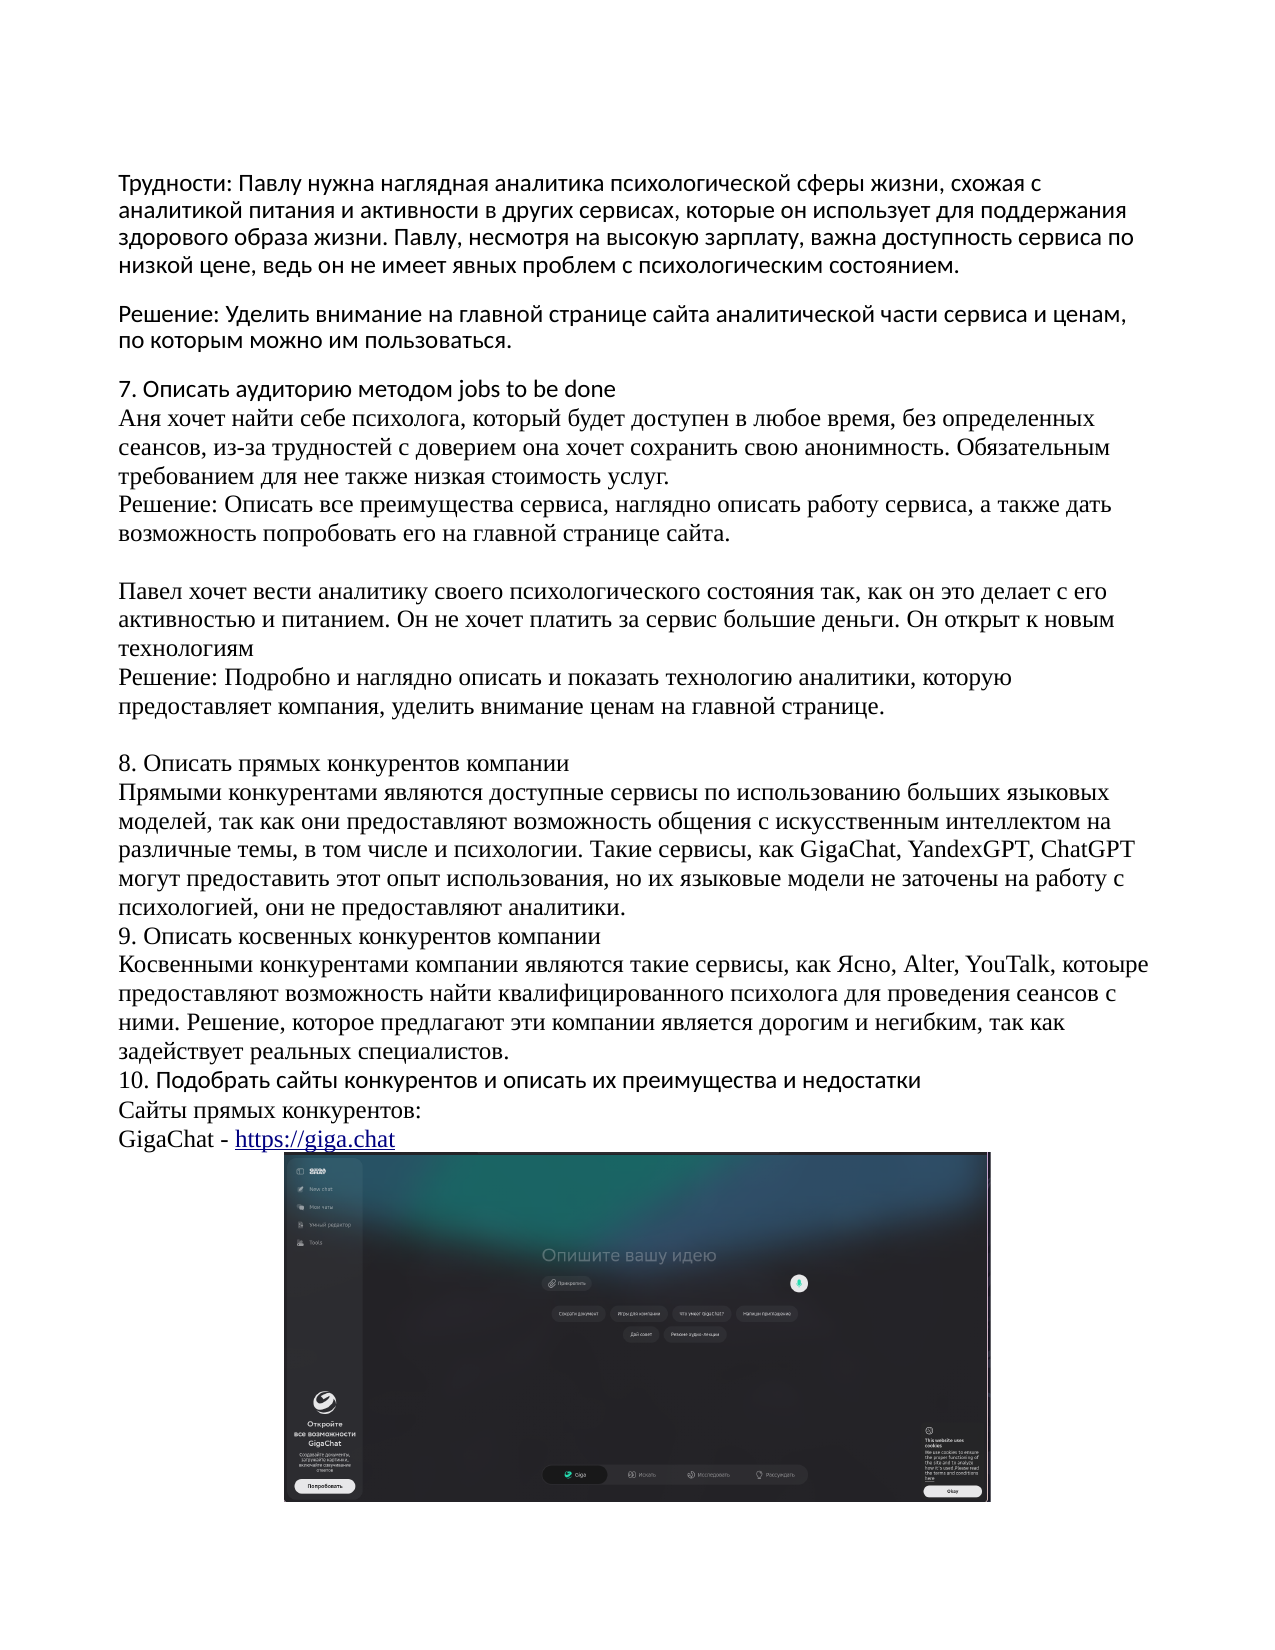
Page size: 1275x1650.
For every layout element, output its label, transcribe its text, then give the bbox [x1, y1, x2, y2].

text 10. Подобрать сайты конкурентов и описать их преимущества и недостатки [118, 1064, 1157, 1095]
text Прямыми конкурентами являются доступные сервисы по использованию больших языковых моделей, так как они предоставляют возможность общения с искусственным интеллектом на различные темы, в том числе и психологии. Такие сервисы, как GigaChat, YandexGPT, ChatGPT могут предоставить этот опыт использования, но их языковые модели не заточены на работу с психологией, они не предоставляют аналитики. [118, 777, 1157, 921]
text 8. Описать прямых конкурентов компании [118, 748, 1157, 777]
text Трудности: Павлу нужна наглядная аналитика психологической сферы жизни, схожая с аналитикой питания и активности в других сервисах, которые он использует для поддержания здорового образа жизни. Павлу, несмотря на высокую зарплату, важна доступность сервиса по низкой цене, ведь он не имеет явных проблем с психологическим состоянием. [118, 169, 1157, 279]
picture [284, 1152, 991, 1502]
text 7. Описать аудиторию методом jobs to be done [118, 376, 1157, 403]
text Павел хочет вести аналитику своего психологического состояния так, как он это делает с его активностью и питанием. Он не хочет платить за сервис большие деньги. Он открыт к новым технологиям [118, 576, 1157, 662]
text Решение: Описать все преимущества сервиса, наглядно описать работу сервиса, а также дать возможность попробовать его на главной странице сайта. [118, 489, 1157, 547]
text Решение: Уделить внимание на главной странице сайта аналитической части сервиса и ценам, по которым можно им пользоваться. [118, 300, 1157, 355]
text Сайты прямых конкурентов: GigaChat - https://giga.chat [118, 1095, 1157, 1153]
text Косвенными конкурентами компании являются такие сервисы, как Ясно, Alter, YouTalk, котоыре предоставляют возможность найти квалифицированного психолога для проведения сеансов с ними. Решение, которое предлагают эти компании является дорогим и негибким, так как задействует реальных специалистов. [118, 949, 1157, 1064]
text Решение: Подробно и наглядно описать и показать технологию аналитики, которую предоставляет компания, уделить внимание ценам на главной странице. [118, 662, 1157, 719]
text 9. Описать косвенных конкурентов компании [118, 921, 1157, 949]
text Аня хочет найти себе психолога, который будет доступен в любое время, без определенных сеансов, из-за трудностей с доверием она хочет сохранить свою анонимность. Обязательным требованием для нее также низкая стоимость услуг. [118, 403, 1157, 489]
